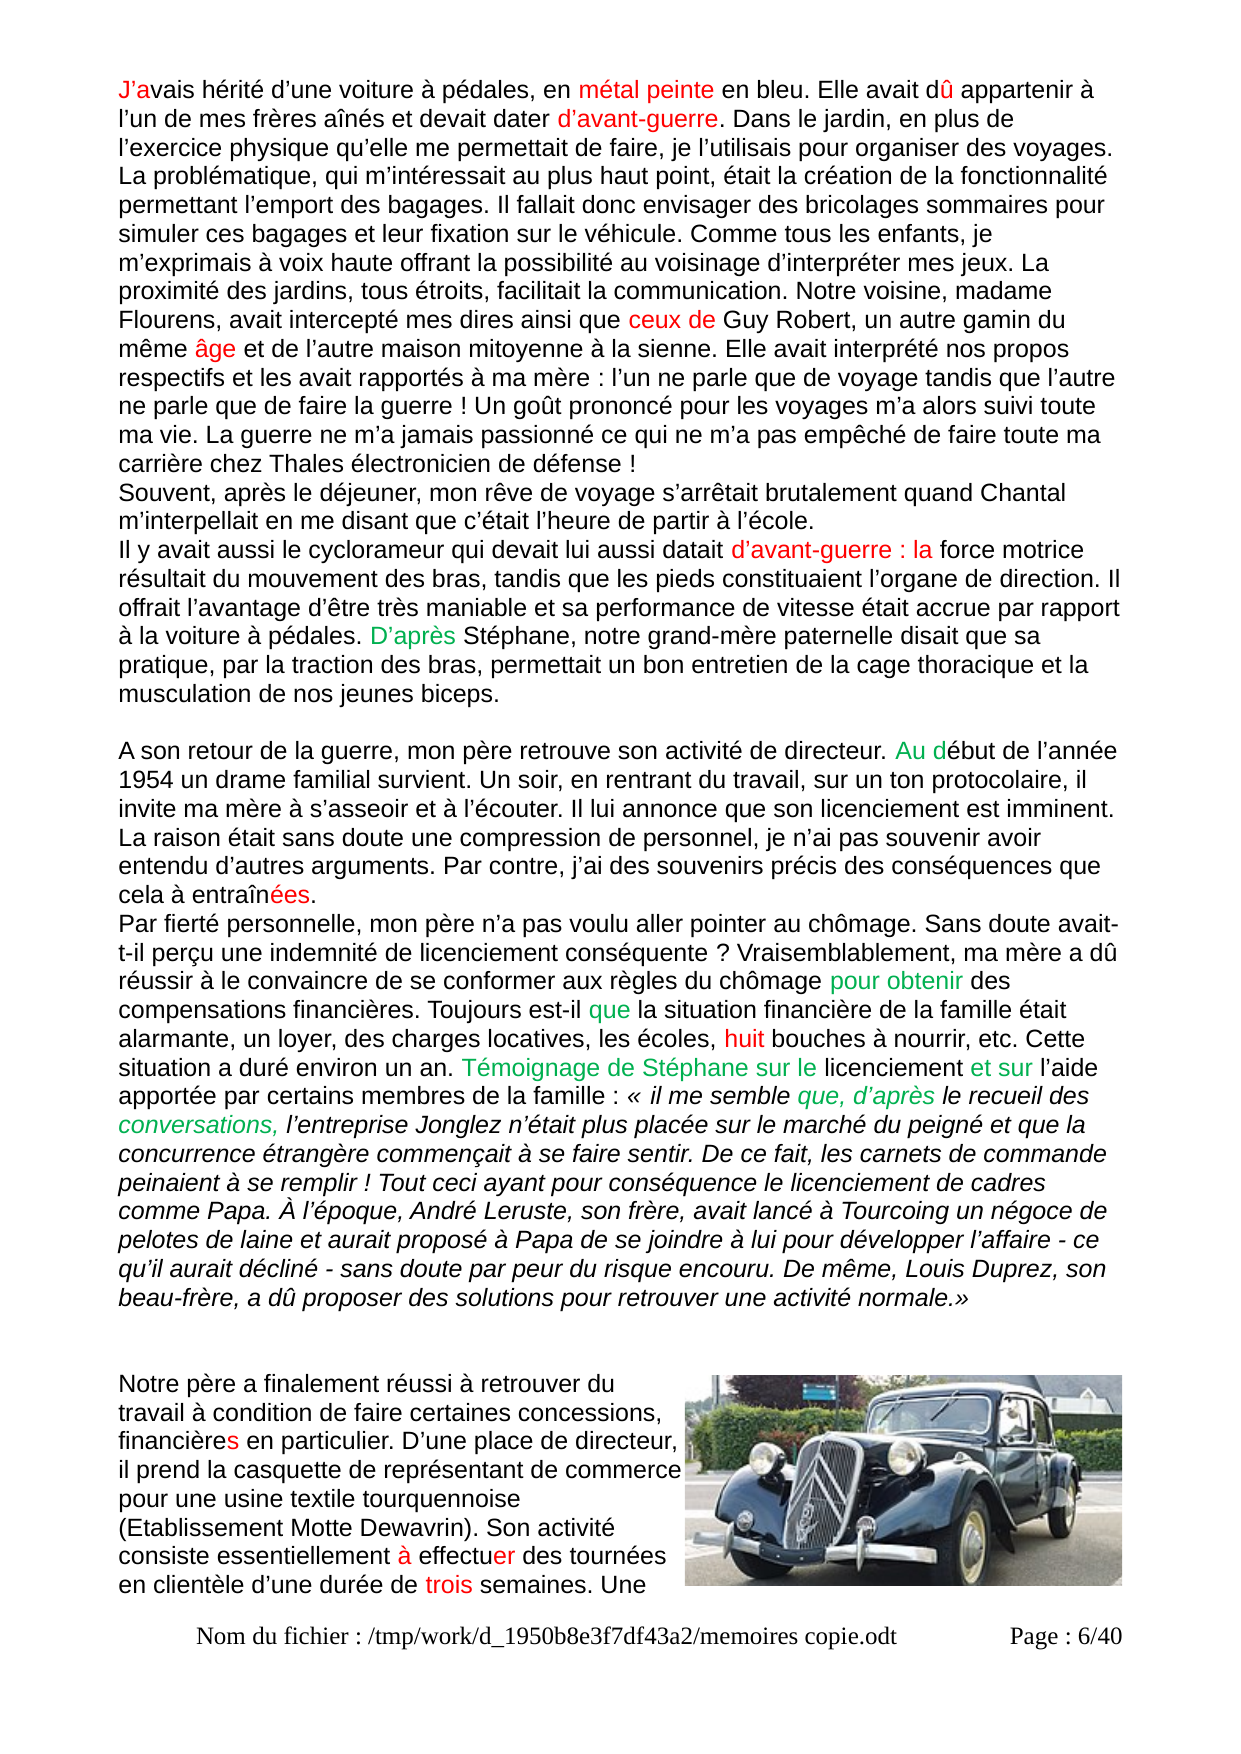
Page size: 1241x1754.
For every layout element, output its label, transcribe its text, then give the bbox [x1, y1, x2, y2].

text A son retour de la guerre, mon père retrouve son activité de directeur. Au début de l’année 1954 un drame familial survient. Un soir, en rentrant du travail, sur un ton protocolaire, il invite ma mère à s’asseoir et à l’écouter. Il lui annonce que son licenciement est imminent. La raison était sans doute une compression de personnel, je n’ai pas souvenir avoir entendu d’autres arguments. Par contre, j’ai des souvenirs précis des conséquences que cela à entraînées. [118, 880, 1122, 1052]
text A propos des crayons de papier, j’ai le souvenir d’une compétition avec un autre garçon qui consister à épargner le plus longtemps possible celui en cours d’utilisation. Il s‘ensuivait qu’à force d’être taillé, le crayon devenait minuscule, mais il fallait éviter d’en étrenner un nouveau ! [118, 75, 1122, 132]
text Notre père a finalement réussi à retrouver du travail à condition de faire certaines concessions, financières en particulier. D’une place de directeur, il prend la casquette de représentant de commerce pour une usine textile tourquennoise (Etablissement Motte Dewavrin). Son activité consiste essentiellement à effectuer des tournées en clientèle d’une durée de trois semaines. Une voiture de fonction lui est attribuée, celle dont je me souviens est une Citroën traction avant. [118, 1512, 685, 1570]
text Il y avait aussi le cyclorameur qui devait lui aussi datait d’avant-guerre : la force motrice résultait du mouvement des bras, tandis que les pieds constituaient l’organe de direction. Il offrait l’avantage d’être très maniable et sa performance de vitesse était accrue par rapport à la voiture à pédales. D’après Stéphane, notre grand-mère paternelle disait que sa pratique, par la traction des bras, permettait un bon entretien de la cage thoracique et la musculation de nos jeunes biceps. [118, 679, 1122, 851]
text Souvent, après le déjeuner, mon rêve de voyage s’arrêtait brutalement quand Chantal m’interpellait en me disant que c’était l’heure de partir à l’école. [118, 621, 1122, 679]
text J’avais hérité d’une voiture à pédales, en métal peinte en bleu. Elle avait dû appartenir à l’un de mes frères aînés et devait dater d’avant-guerre. Dans le jardin, en plus de l’exercice physique qu’elle me permettait de faire, je l’utilisais pour organiser des voyages. La problématique, qui m’intéressait au plus haut point, était la création de la fonctionnalité permettant l’emport des bagages. Il fallait donc envisager des bricolages sommaires pour simuler ces bagages et leur fixation sur le véhicule. Comme tous les enfants, je m’exprimais à voix haute offrant la possibilité au voisinage d’interpréter mes jeux. La proximité des jardins, tous étroits, facilitait la communication. Notre voisine, madame Flourens, avait intercepté mes dires ainsi que ceux de Guy Robert, un autre gamin du même âge et de l’autre maison mitoyenne à la sienne. Elle avait interprété nos propos respectifs et les avait rapportés à ma mère : l’un ne parle que de voyage tandis que l’autre ne parle que de faire la guerre ! Un goût prononcé pour les voyages m’a alors suivi toute ma vie. La guerre ne m’a jamais passionné ce qui ne m’a pas empêché de faire toute ma carrière chez Thales électronicien de défense ! [118, 219, 1122, 621]
text Illustration 10: Citroën traction avant (Wikipédia) [685, 1496, 1122, 1519]
text Par fierté personnelle, mon père n’a pas voulu aller pointer au chômage. Sans doute avait-t-il perçu une indemnité de licenciement conséquente ? Vraisemblablement, ma mère a dû réussir à le convaincre de se conformer aux règles du chômage pour obtenir des compensations financières. Toujours est-il que la situation financière de la famille était alarmante, un loyer, des charges locatives, les écoles, huit bouches à nourrir, etc. Cette situation a duré environ un an. Témoignage de Stéphane sur le licenciement et sur l’aide apportée par certains membres de la famille : « il me semble que, d’après le recueil des conversations, l’entreprise Jonglez n’était plus placée sur le marché du peigné et que la concurrence étrangère commençait à se faire sentir. De ce fait, les carnets de commande peinaient à se remplir ! Tout ceci ayant pour conséquence le licenciement de cadres comme Papa. À l’époque, André Leruste, son frère, avait lancé à Tourcoing un négoce de pelotes de laine et aurait proposé à Papa de se joindre à lui pour développer l’affaire - ce qu’il aurait décliné - sans doute par peur du risque encouru. De même, Louis Duprez, son beau-frère, a dû proposer des solutions pour retrouver une activité normale.» [118, 1052, 1122, 1455]
